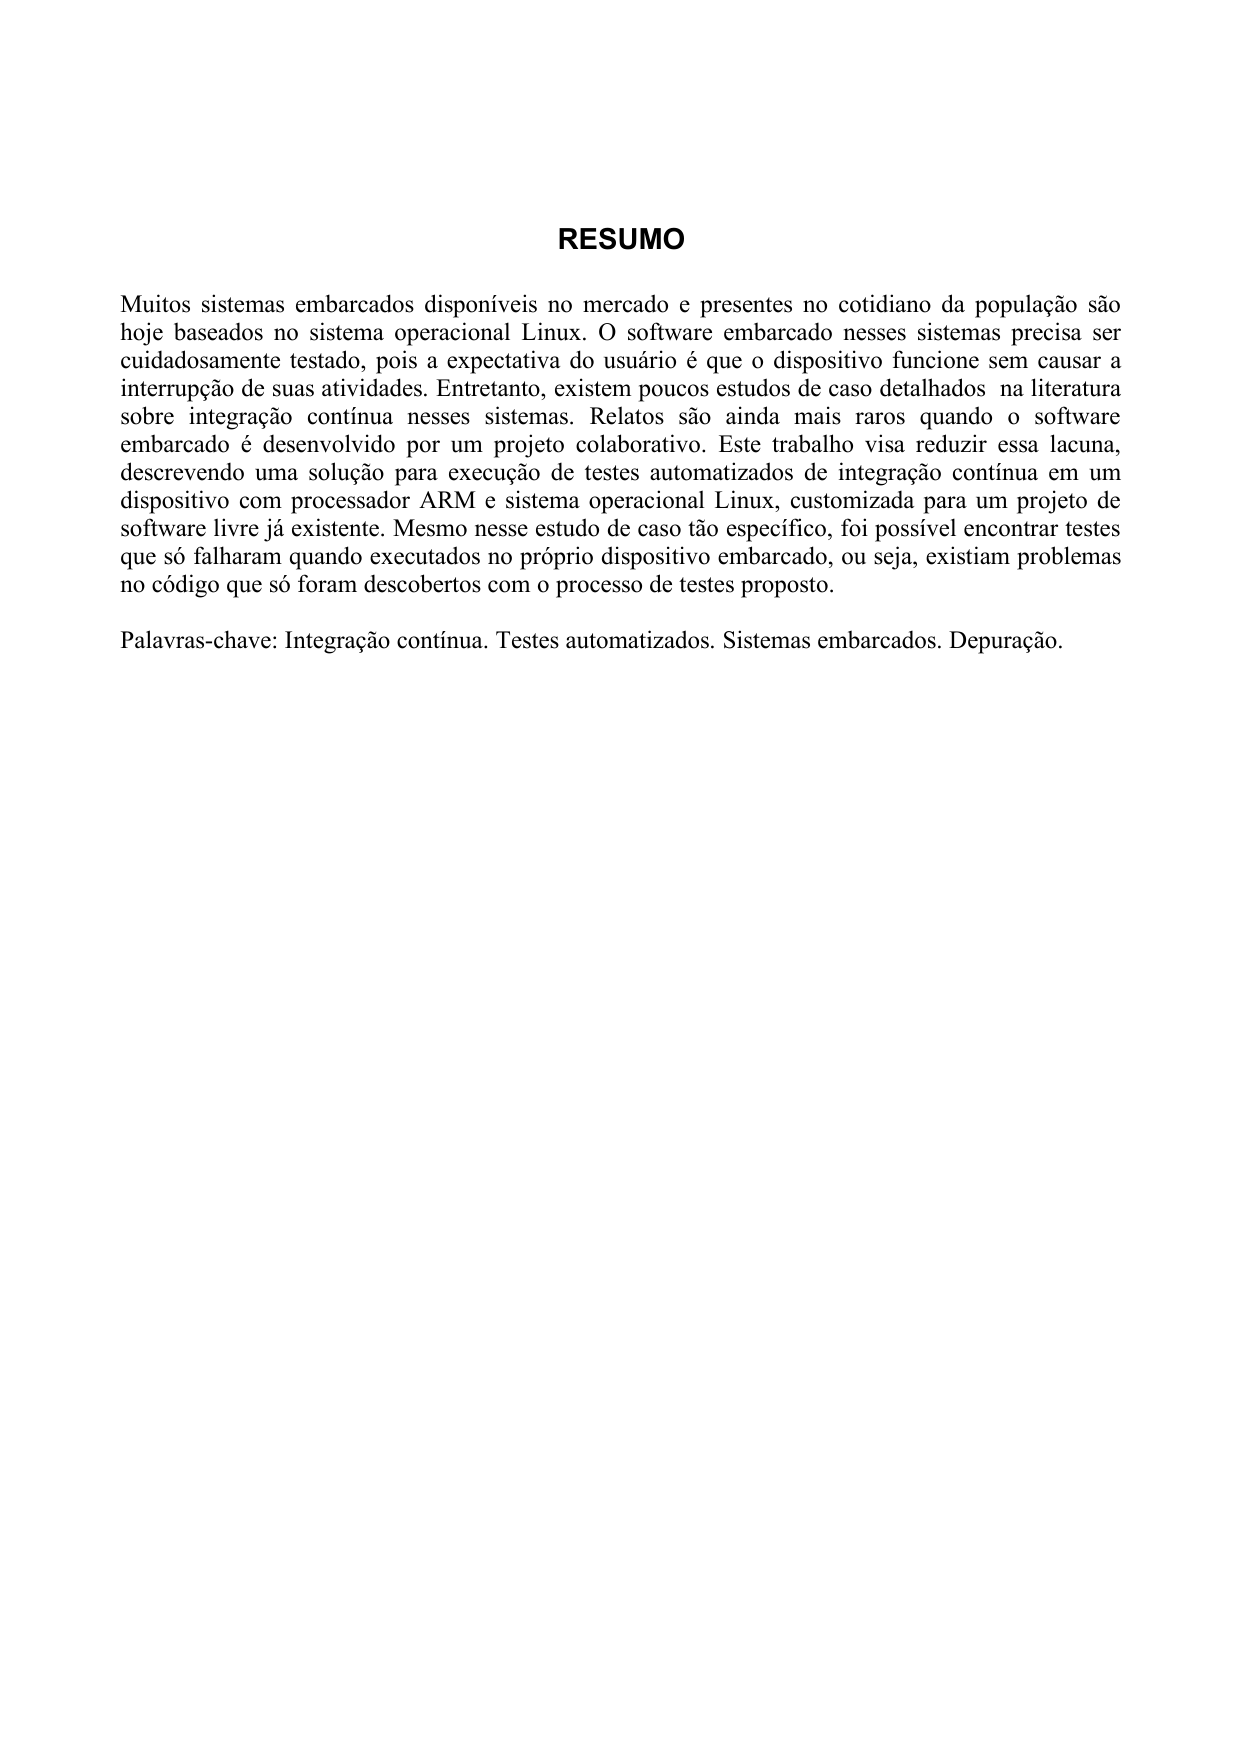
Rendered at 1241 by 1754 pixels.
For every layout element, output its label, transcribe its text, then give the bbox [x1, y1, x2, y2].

text Palavras-chave: Integração contínua. Testes automatizados. Sistemas embarcados. Depuração. [120, 626, 1122, 654]
text Muitos sistemas embarcados disponíveis no mercado e presentes no cotidiano da população são hoje baseados no sistema operacional Linux. O software embarcado nesses sistemas precisa ser cuidadosamente testado, pois a expectativa do usuário é que o dispositivo funcione sem causar a interrupção de suas atividades. Entretanto, existem poucos estudos de caso detalhados na literatura sobre integração contínua nesses sistemas. Relatos são ainda mais raros quando o software embarcado é desenvolvido por um projeto colaborativo. Este trabalho visa reduzir essa lacuna, descrevendo uma solução para execução de testes automatizados de integração contínua em um dispositivo com processador ARM e sistema operacional Linux, customizada para um projeto de software livre já existente. Mesmo nesse estudo de caso tão específico, foi possível encontrar testes que só falharam quando executados no próprio dispositivo embarcado, ou seja, existiam problemas no código que só foram descobertos com o processo de testes proposto. [120, 290, 1122, 598]
text RESUMO [120, 223, 1122, 256]
